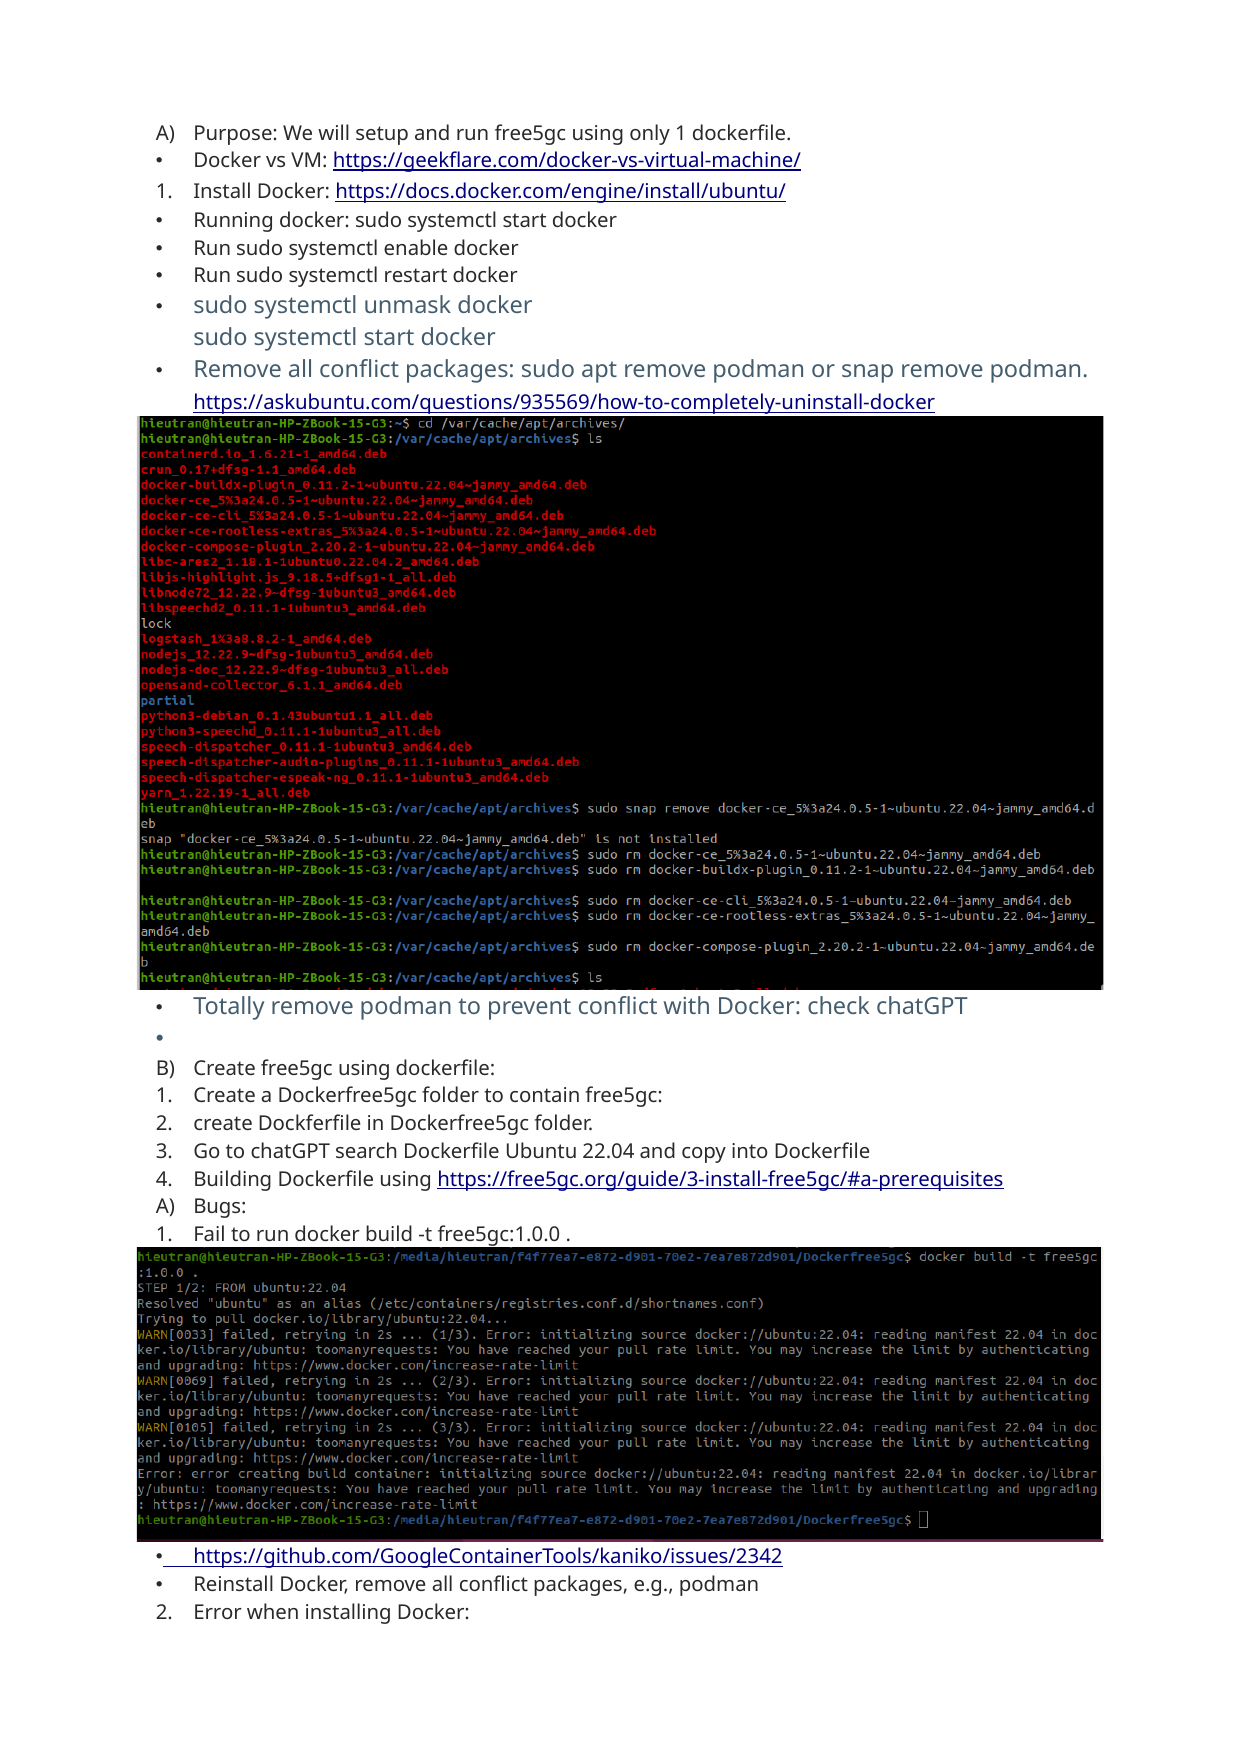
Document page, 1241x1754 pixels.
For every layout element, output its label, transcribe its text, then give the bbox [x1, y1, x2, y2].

list Error when installing Docker: [156, 1597, 1122, 1625]
list create Dockferfile in Dockerfree5gc folder. [156, 1109, 1122, 1136]
list sudo systemctl unmask docker sudo systemctl start docker [156, 289, 1122, 353]
list Create free5gc using dockerfile: [156, 1053, 1122, 1081]
list Bugs: [156, 1192, 1122, 1219]
list Create a Dockerfree5gc folder to contain free5gc: [156, 1081, 1122, 1109]
picture [136, 416, 1104, 990]
list Fail to run docker build -t free5gc:1.0.0 . [156, 1219, 1122, 1247]
list Install Docker: https://docs.docker.com/engine/install/ubuntu/ [156, 173, 1122, 206]
list Purpose: We will setup and run free5gc using only 1 dockerfile. [156, 118, 1122, 146]
list Running docker: sudo systemctl start docker [156, 206, 1122, 233]
list Go to chatGPT search Dockerfile Ubuntu 22.04 and copy into Dockerfile [156, 1136, 1122, 1164]
picture [136, 1247, 1104, 1542]
list Building Dockerfile using https://free5gc.org/guide/3-install-free5gc/#a-prerequisites [156, 1164, 1122, 1192]
list Totally remove podman to prevent conflict with Docker: check chatGPT [156, 417, 1122, 1021]
list Run sudo systemctl restart docker [156, 261, 1122, 289]
list Docker vs VM: https://geekflare.com/docker-vs-virtual-machine/ [156, 146, 1122, 173]
list Run sudo systemctl enable docker [156, 233, 1122, 261]
list https://github.com/GoogleContainerTools/kaniko/issues/2342 [156, 1247, 1122, 1569]
list Remove all conflict packages: sudo apt remove podman or snap remove podman. https://askubuntu.com/questions/935569/how-to-completely-uninstall-docker [156, 353, 1122, 417]
list Reinstall Docker, remove all conflict packages, e.g., podman [156, 1569, 1122, 1597]
